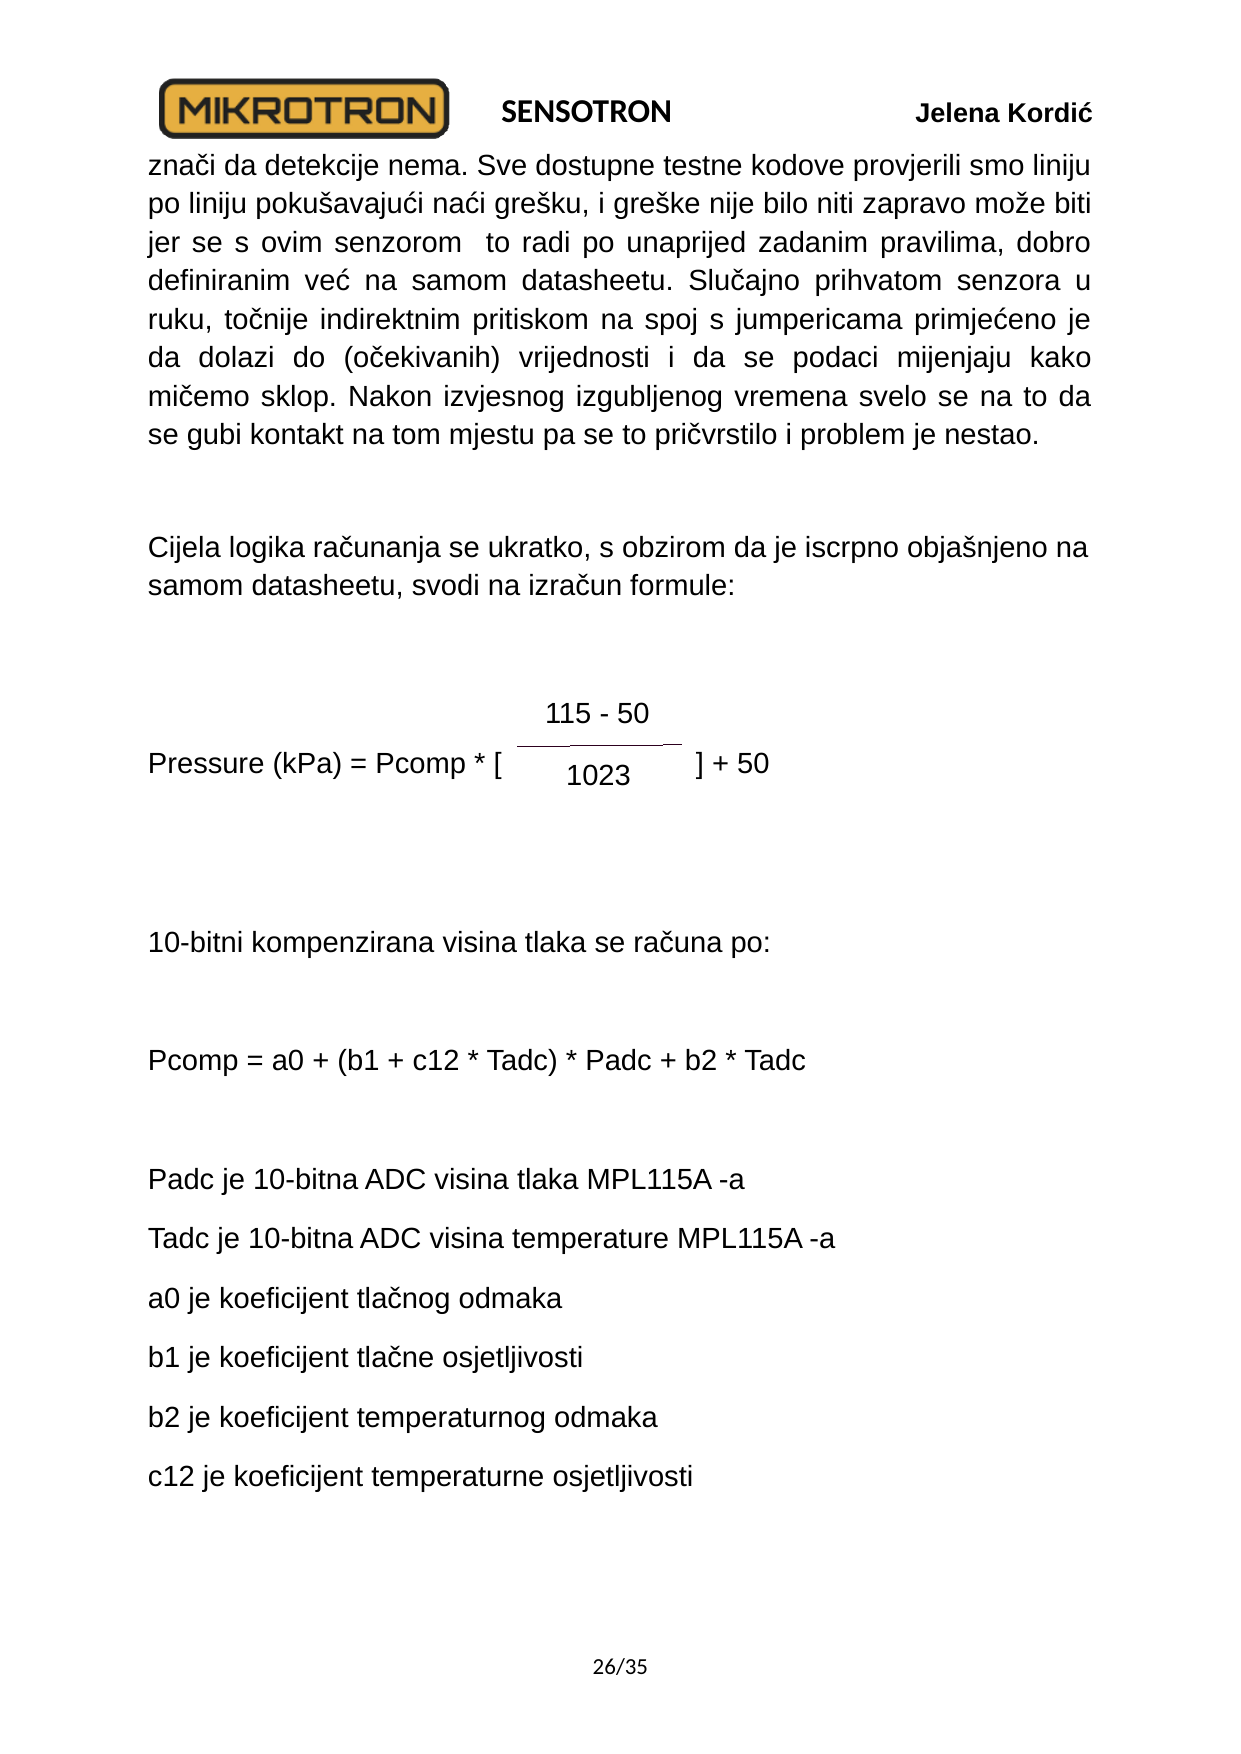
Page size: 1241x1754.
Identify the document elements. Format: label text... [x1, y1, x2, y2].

text Cijela logika računanja se ukratko, s obzirom da je iscrpno objašnjeno na samom datasheetu, svodi na izračun formule: [148, 530, 1093, 602]
text b1 je koeficijent tlačne osjetljivosti [148, 1340, 1093, 1374]
text Padc je 10-bitna ADC visina tlaka MPL115A -a [148, 1162, 1093, 1196]
text c12 je koeficijent temperaturne osjetljivosti [148, 1459, 1093, 1492]
text Pressure (kPa) = Pcomp * [ ] + 50 [148, 746, 1093, 780]
text a0 je koeficijent tlačnog odmaka [148, 1281, 1093, 1314]
text Pcomp = a0 + (b1 + c12 * Tadc) * Padc + b2 * Tadc [148, 1043, 1093, 1077]
text Tadc je 10-bitna ADC visina temperature MPL115A -a [148, 1221, 1093, 1255]
text b2 je koeficijent temperaturnog odmaka [148, 1399, 1093, 1433]
text 10-bitni kompenzirana visina tlaka se računa po: [148, 924, 1093, 958]
text znači da detekcije nema. Sve dostupne testne kodove provjerili smo liniju po liniju pokušavajući naći grešku, i greške nije bilo niti zapravo može biti jer se s ovim senzorom to radi po unaprijed zadanim pravilima, dobro definiranim već na samom datasheetu. Slučajno prihvatom senzora u ruku, točnije indirektnim pritiskom na spoj s jumpericama primjećeno je da dolazi do (očekivanih) vrijednosti i da se podaci mijenjaju kako mičemo sklop. Nakon izvjesnog izgubljenog vremena svelo se na to da se gubi kontakt na tom mjestu pa se to pričvrstilo i problem je nestao. [148, 148, 1093, 451]
